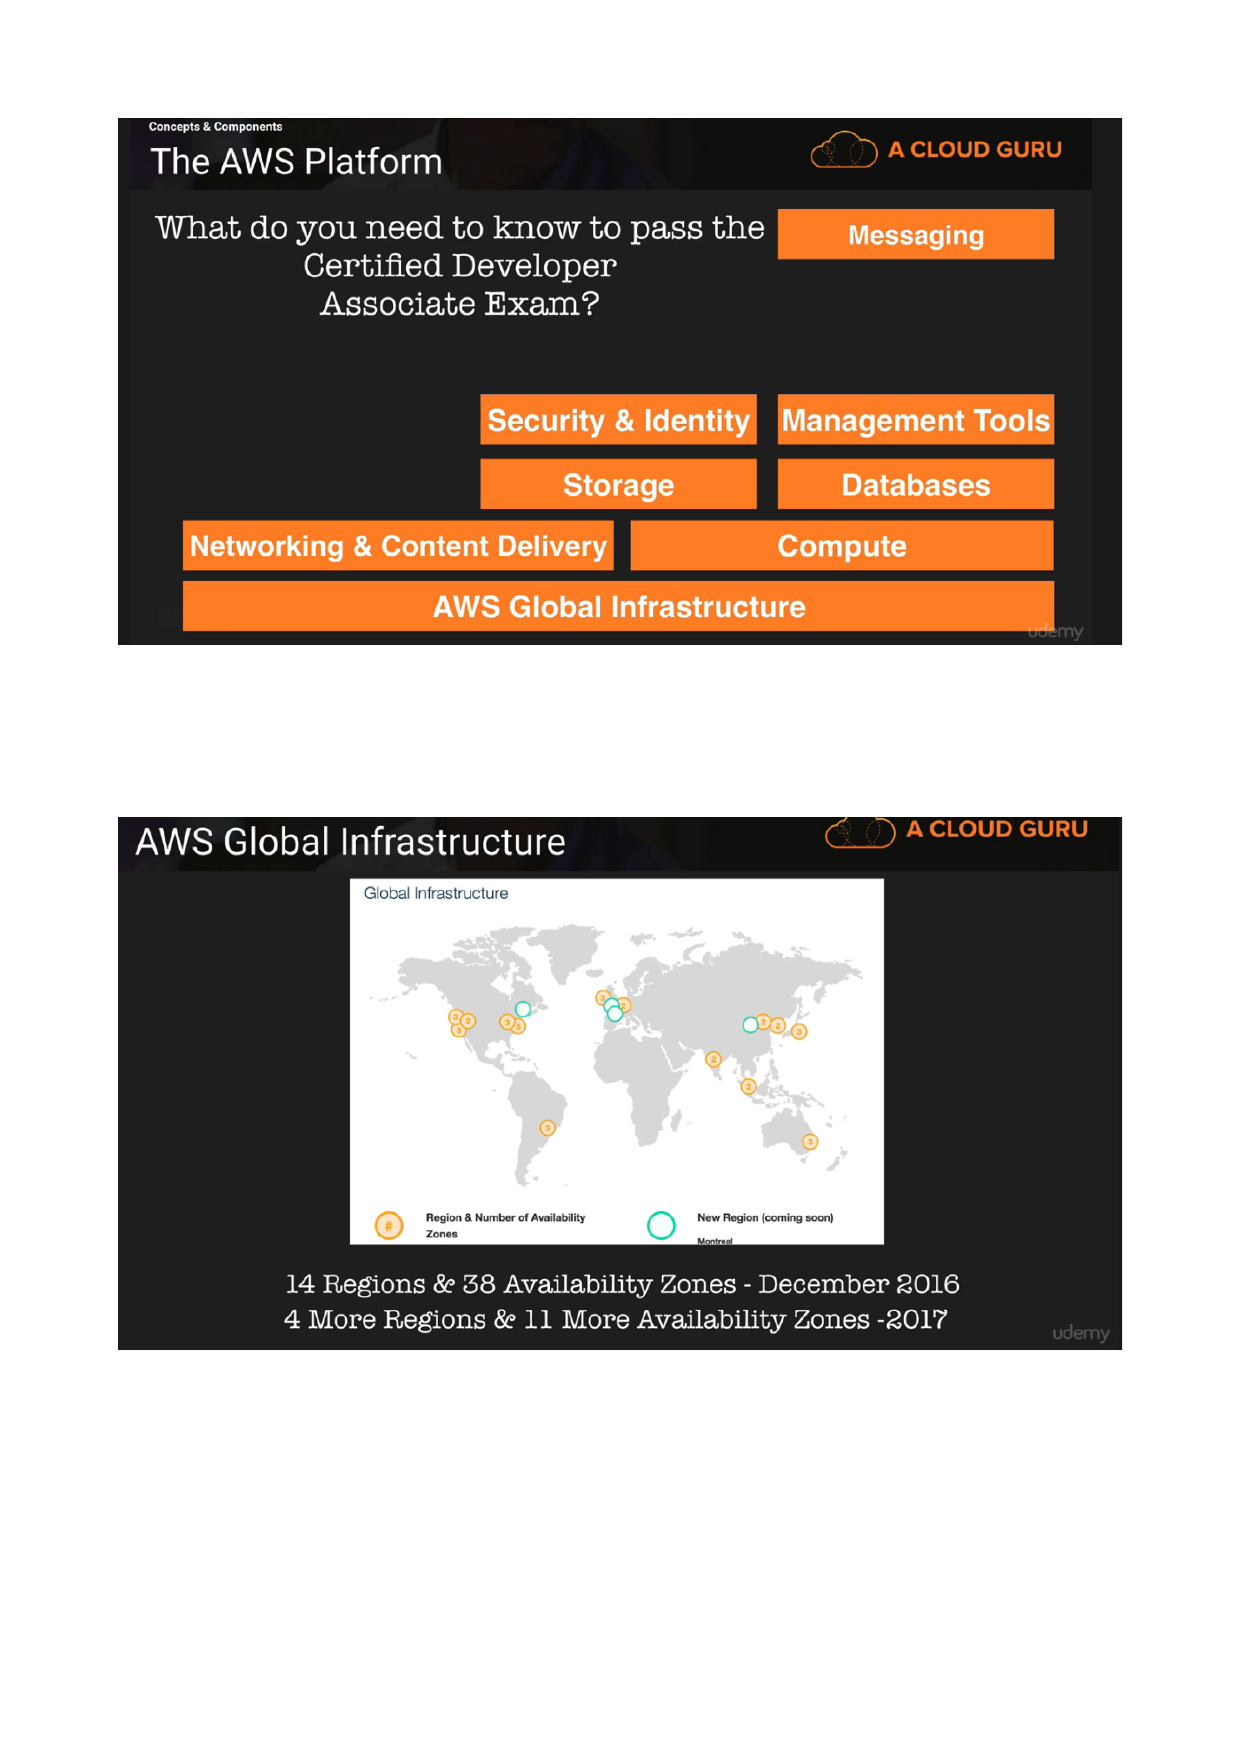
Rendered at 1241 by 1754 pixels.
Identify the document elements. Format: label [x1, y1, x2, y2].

picture [118, 118, 1123, 645]
picture [118, 817, 1123, 1350]
